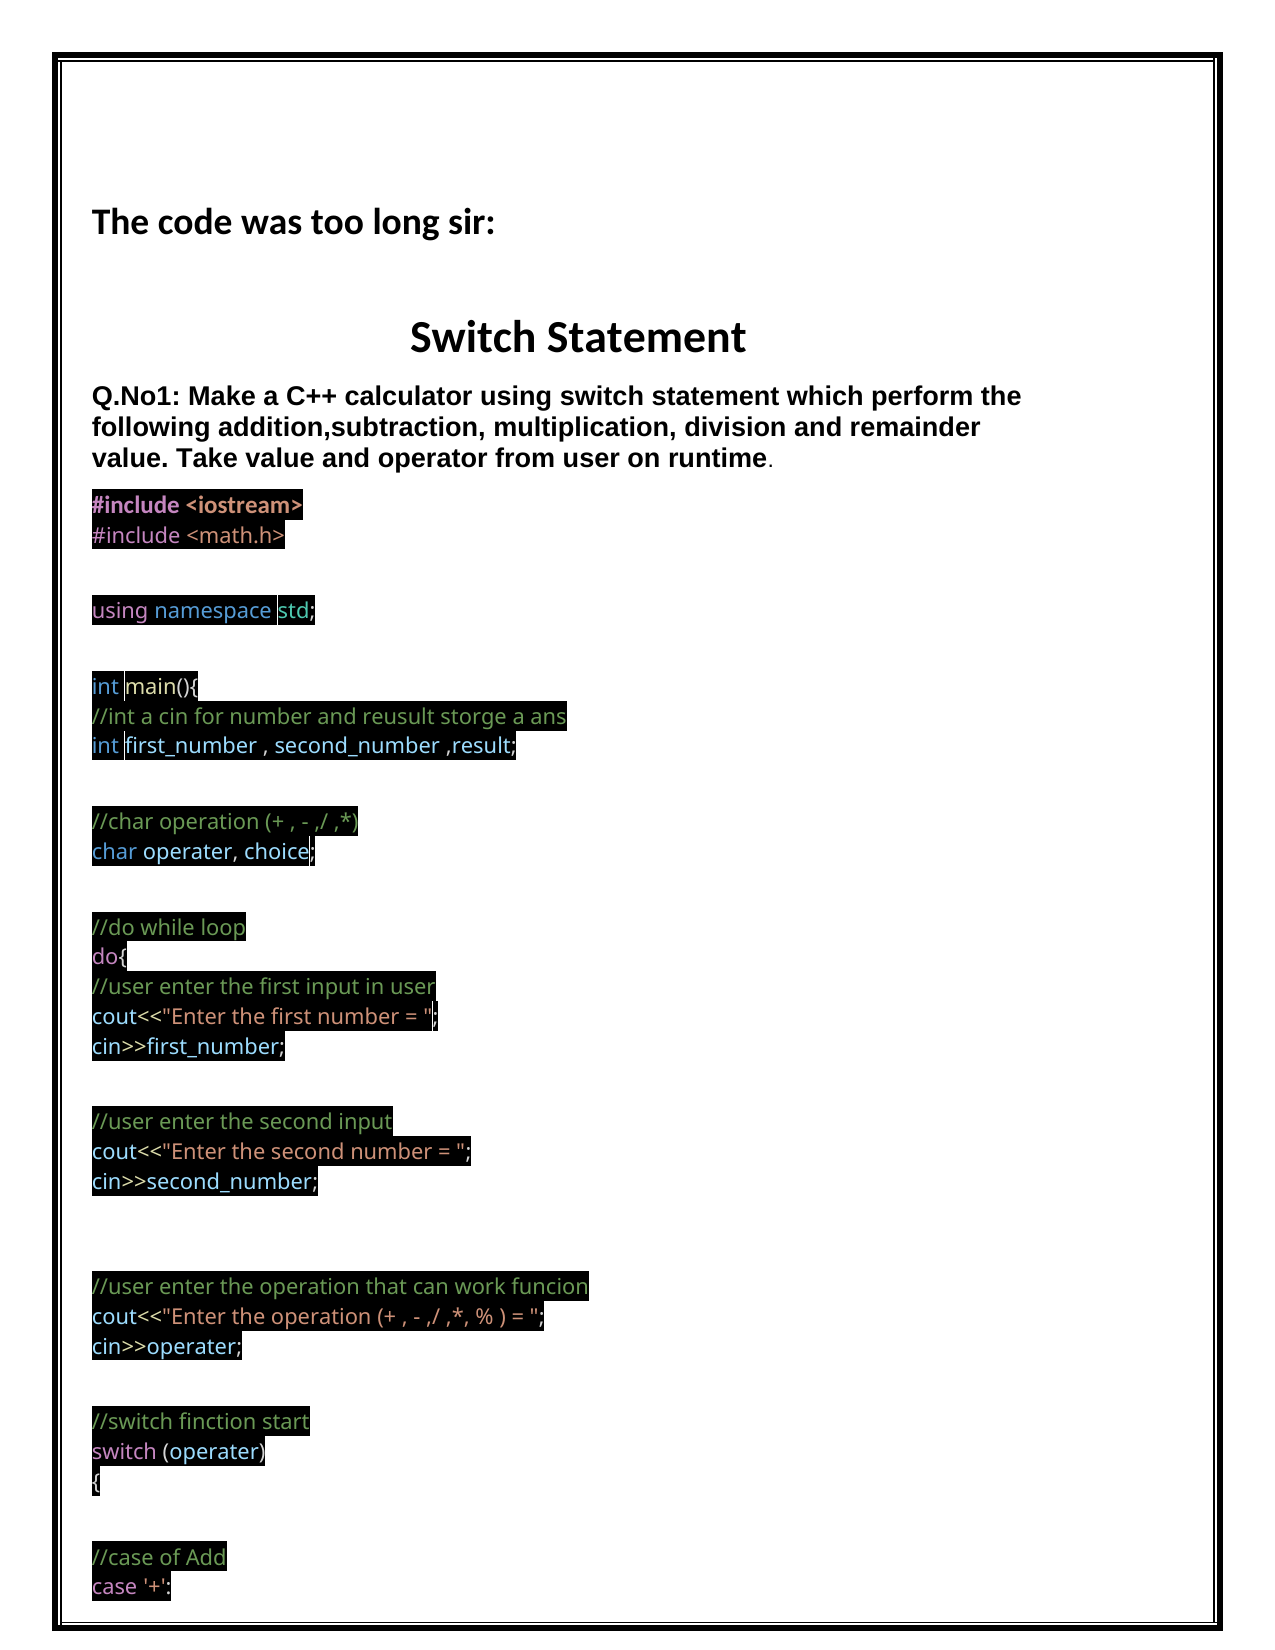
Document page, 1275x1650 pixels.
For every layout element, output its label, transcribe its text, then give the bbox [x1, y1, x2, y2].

text cout<<"Enter the second number = "; [92, 1136, 1204, 1166]
text //int a cin for number and reusult storge a ans [92, 701, 1204, 731]
text //case of Add [92, 1541, 1204, 1571]
text #include <math.h> [92, 520, 1204, 549]
text int main(){ [92, 671, 1204, 701]
text cout<<"Enter the first number = "; [92, 1001, 1204, 1031]
text switch (operater) [92, 1436, 1204, 1466]
text using namespace std; [92, 595, 1204, 625]
text //do while loop [92, 912, 1204, 941]
text The code was too long sir: [92, 198, 1065, 244]
text case '+': [92, 1571, 1204, 1601]
text //switch finction start [92, 1406, 1204, 1436]
text //user enter the second input [92, 1106, 1204, 1136]
text cout<<"Enter the operation (+ , - ,/ ,*, % ) = "; [92, 1301, 1204, 1331]
text //user enter the first input in user [92, 971, 1204, 1001]
text int first_number , second_number ,result; [92, 731, 1204, 760]
text do{ [92, 941, 1204, 971]
text cin>>first_number; [92, 1031, 1204, 1061]
text #include <iostream> [92, 489, 1065, 520]
text { [92, 1466, 1204, 1496]
text //user enter the operation that can work funcion [92, 1271, 1204, 1301]
text cin>>operater; [92, 1331, 1204, 1360]
text Q.No1: Make a C++ calculator using switch statement which perform the following addition,subtraction, multiplication, division and remainder value. Take value and operator from user on runtime. [92, 379, 1065, 473]
text cin>>second_number; [92, 1166, 1204, 1196]
text //char operation (+ , - ,/ ,*) [92, 806, 1204, 836]
text Switch Statement [92, 308, 1065, 363]
text char operater, choice; [92, 836, 1204, 866]
